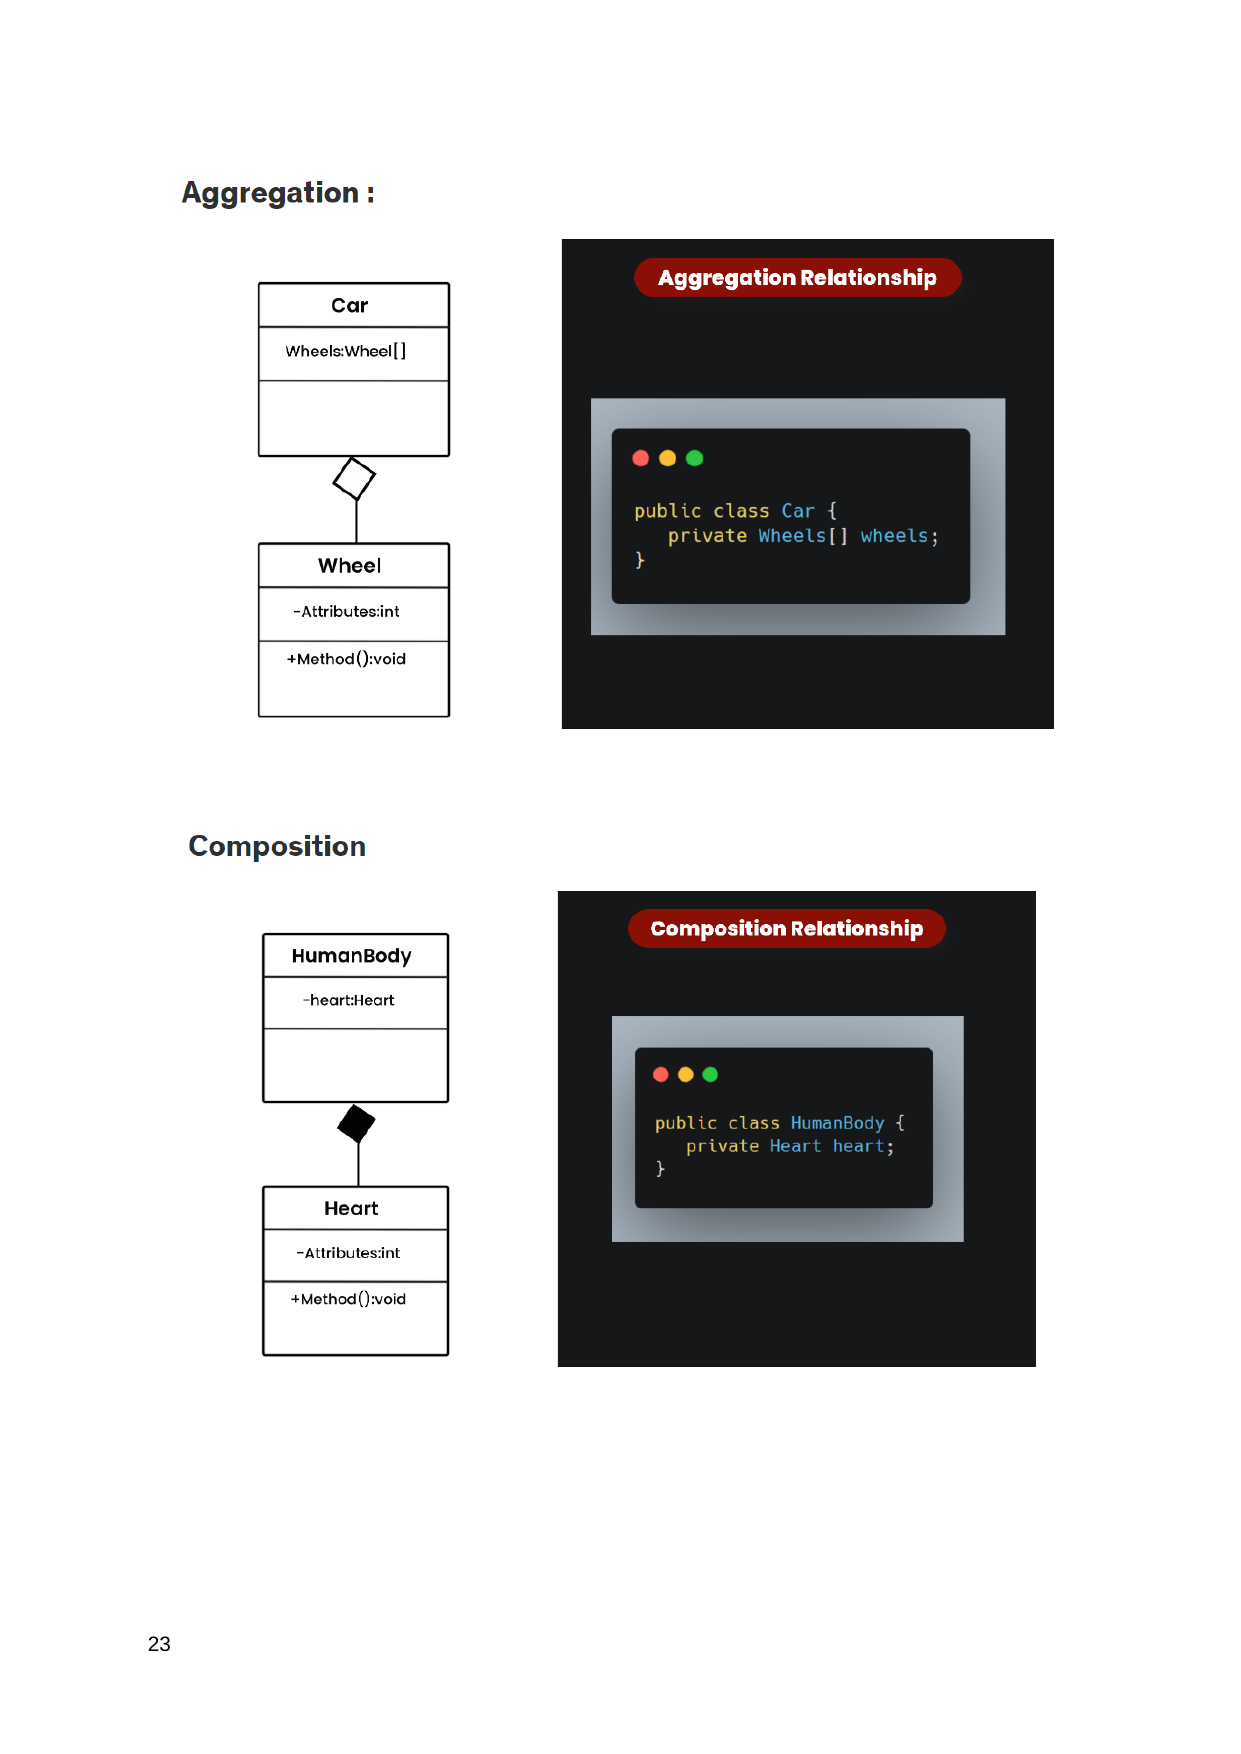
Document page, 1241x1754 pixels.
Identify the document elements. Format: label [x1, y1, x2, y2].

picture [147, 147, 1093, 763]
picture [147, 786, 1093, 1393]
